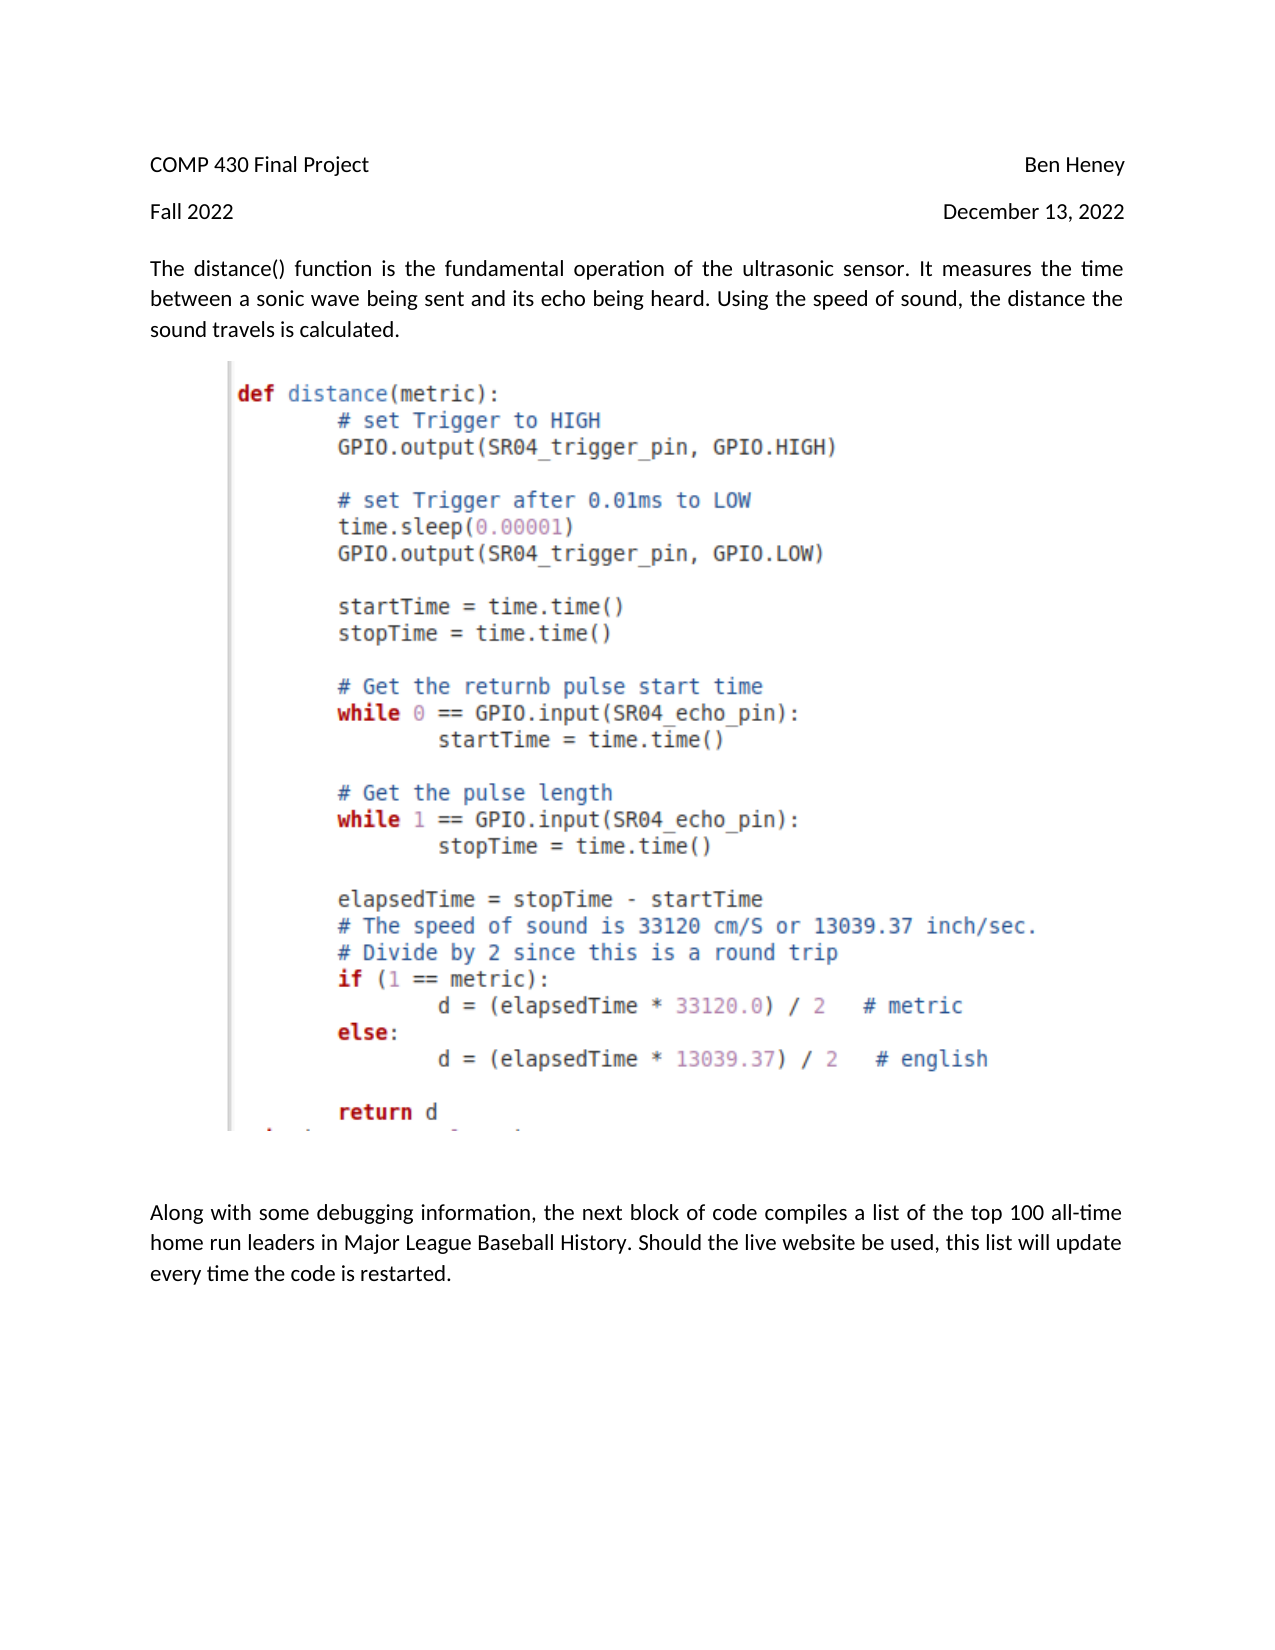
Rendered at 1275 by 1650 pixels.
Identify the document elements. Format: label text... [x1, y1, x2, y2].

text Along with some debugging information, the next block of code compiles a list of the top 100 all-time home run leaders in Major League Baseball History. Should the live website be used, this list will update every time the code is restarted. [150, 1198, 1125, 1287]
picture [227, 361, 1048, 1131]
text The distance() function is the fundamental operation of the ultrasonic sensor. It measures the time between a sonic wave being sent and its echo being heard. Using the speed of sound, the distance the sound travels is calculated. [150, 254, 1125, 343]
